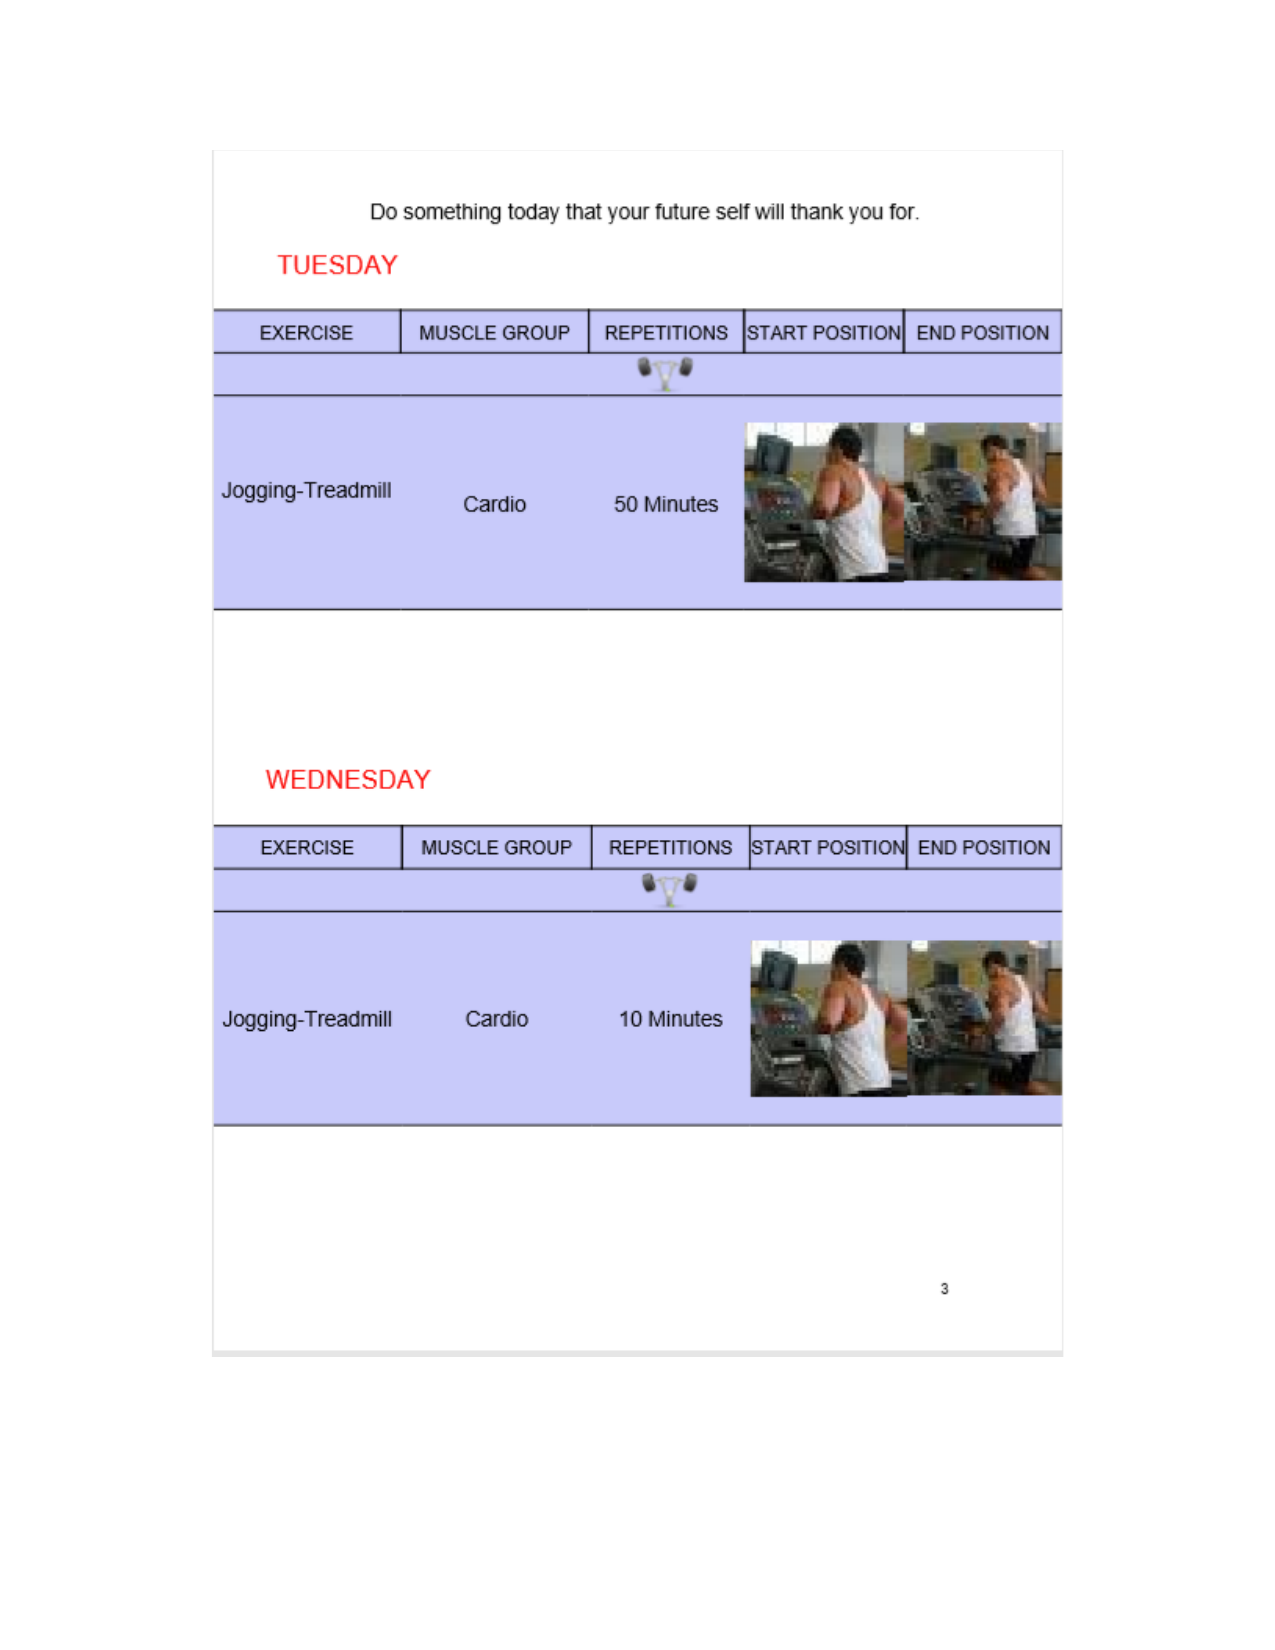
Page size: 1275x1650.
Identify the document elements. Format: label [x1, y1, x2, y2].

picture [211, 150, 1064, 1357]
